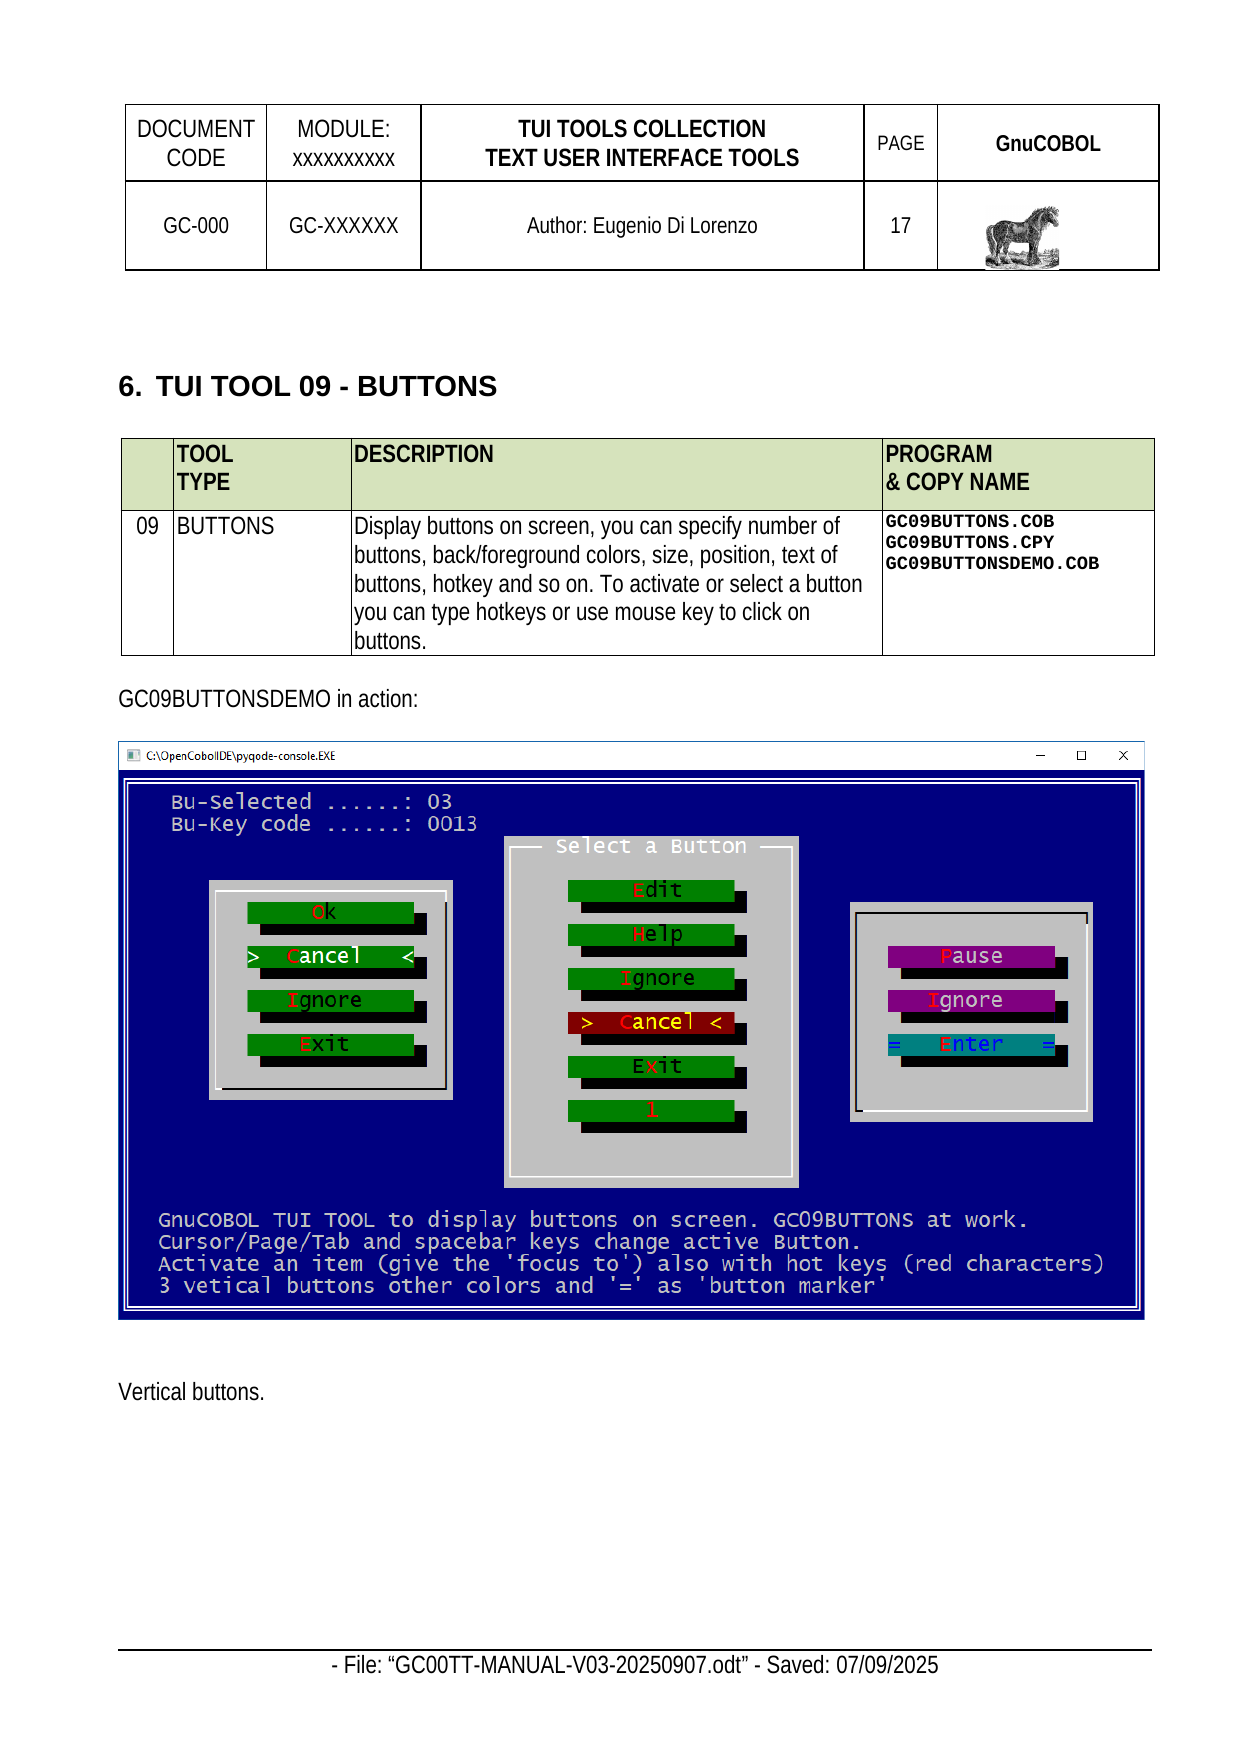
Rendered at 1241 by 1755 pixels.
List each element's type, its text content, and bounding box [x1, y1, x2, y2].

subtitle TUI TOOL 09 - BUTTONS [118, 369, 1152, 403]
table_header DESCRIPTION [352, 439, 882, 510]
text Vertical buttons. [118, 1376, 1152, 1405]
table_header TOOL TYPE [174, 439, 351, 510]
table_cell GC09BUTTONS.COB GC09BUTTONS.CPY GC09BUTTONSDEMO.COB [883, 511, 1154, 654]
table_cell Display buttons on screen, you can specify number of buttons, back/foreground colors, size, position, text of buttons, hotkey and so on. To activate or select a button you can type hotkeys or use mouse key to click on buttons. [352, 511, 882, 654]
text GC09BUTTONSDEMO in action: [118, 684, 1152, 713]
table_header [122, 439, 173, 510]
table_cell 09 [122, 511, 173, 654]
table_header PROGRAM & COPY NAME [883, 439, 1154, 510]
table_cell BUTTONS [174, 511, 351, 654]
